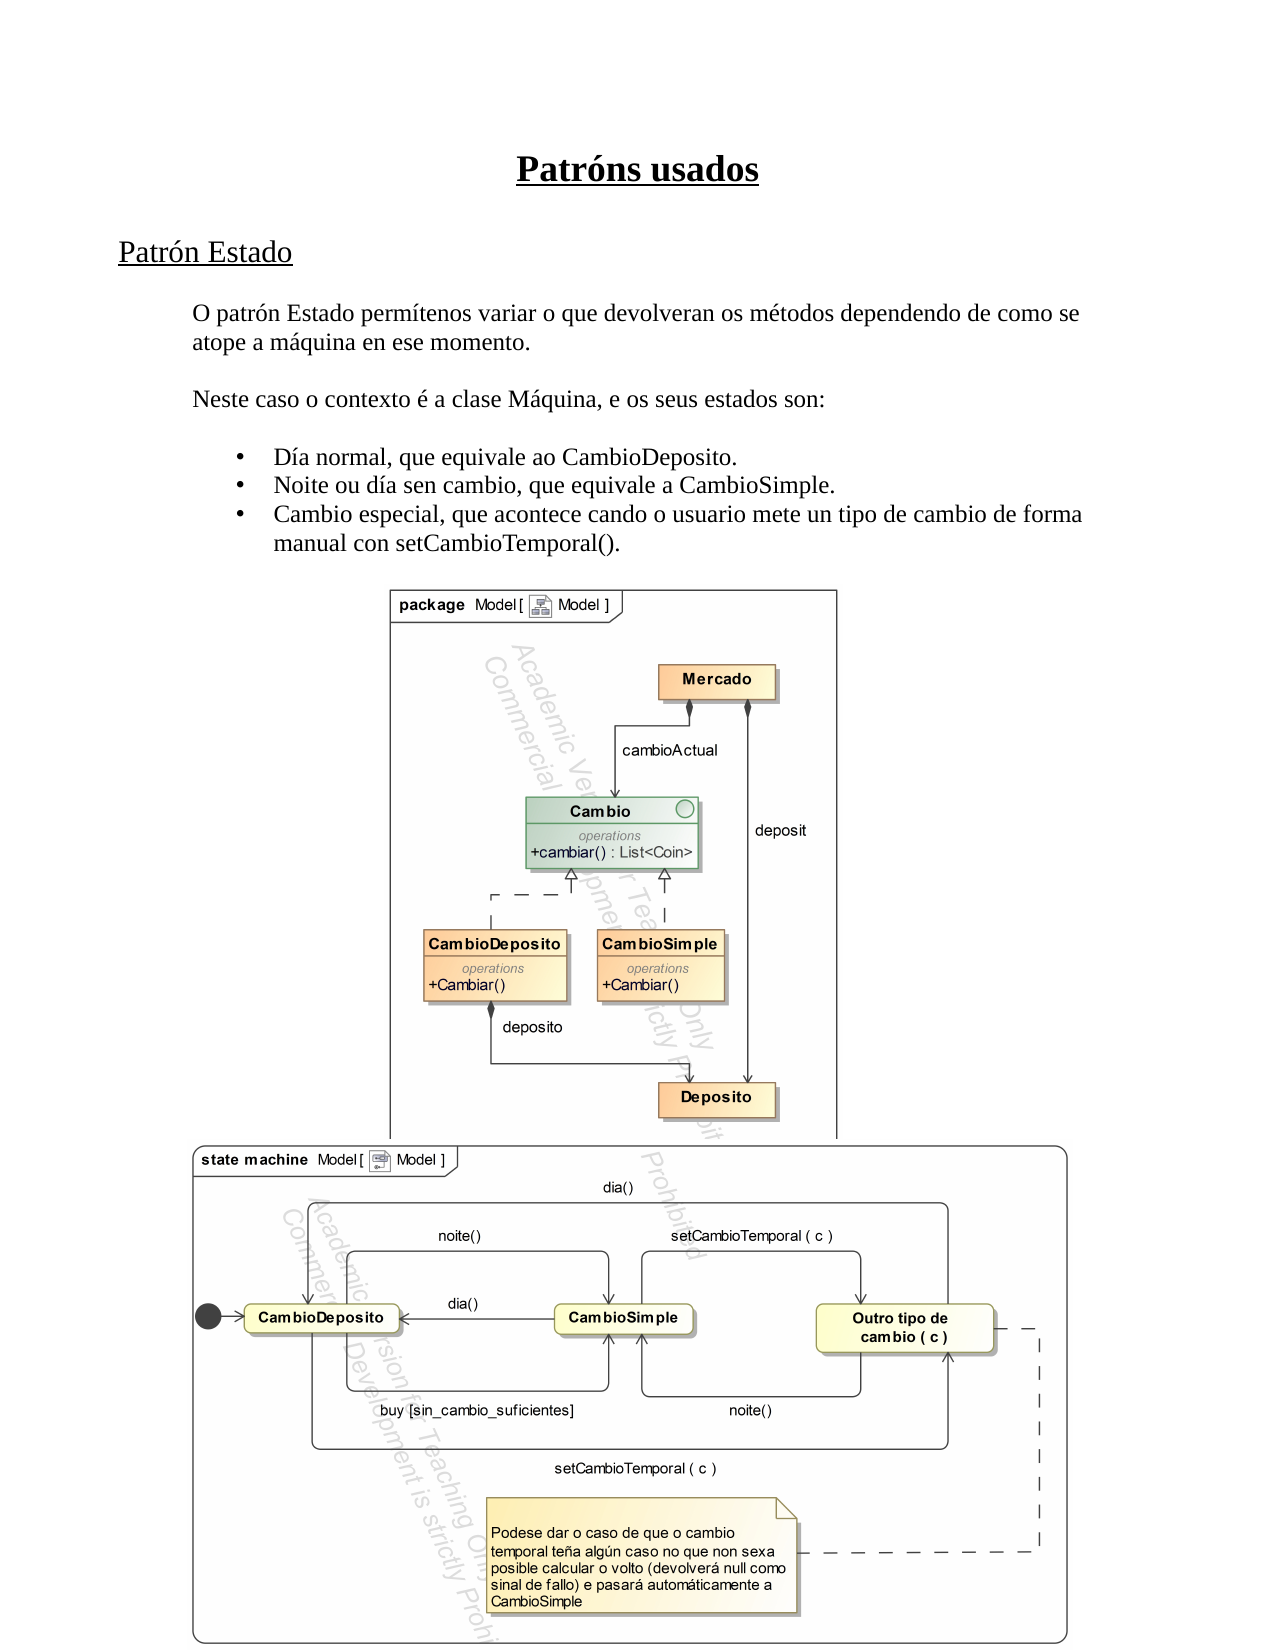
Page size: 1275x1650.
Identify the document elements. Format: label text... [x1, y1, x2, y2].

list Noite ou día sen cambio, que equivale a CambioSimple. [236, 470, 1157, 499]
text Neste caso o contexto é a clase Máquina, e os seus estados son: [118, 384, 1157, 413]
text O patrón Estado permítenos variar o que devolveran os métodos dependendo de como se atope a máquina en ese momento. [118, 298, 1157, 355]
text Patrón Estado [118, 233, 1157, 269]
list Día normal, que equivale ao CambioDeposito. [236, 442, 1157, 470]
picture [186, 584, 1074, 1650]
text Patróns usados [118, 147, 1157, 190]
list Cambio especial, que acontece cando o usuario mete un tipo de cambio de forma manual con setCambioTemporal(). [236, 499, 1157, 557]
